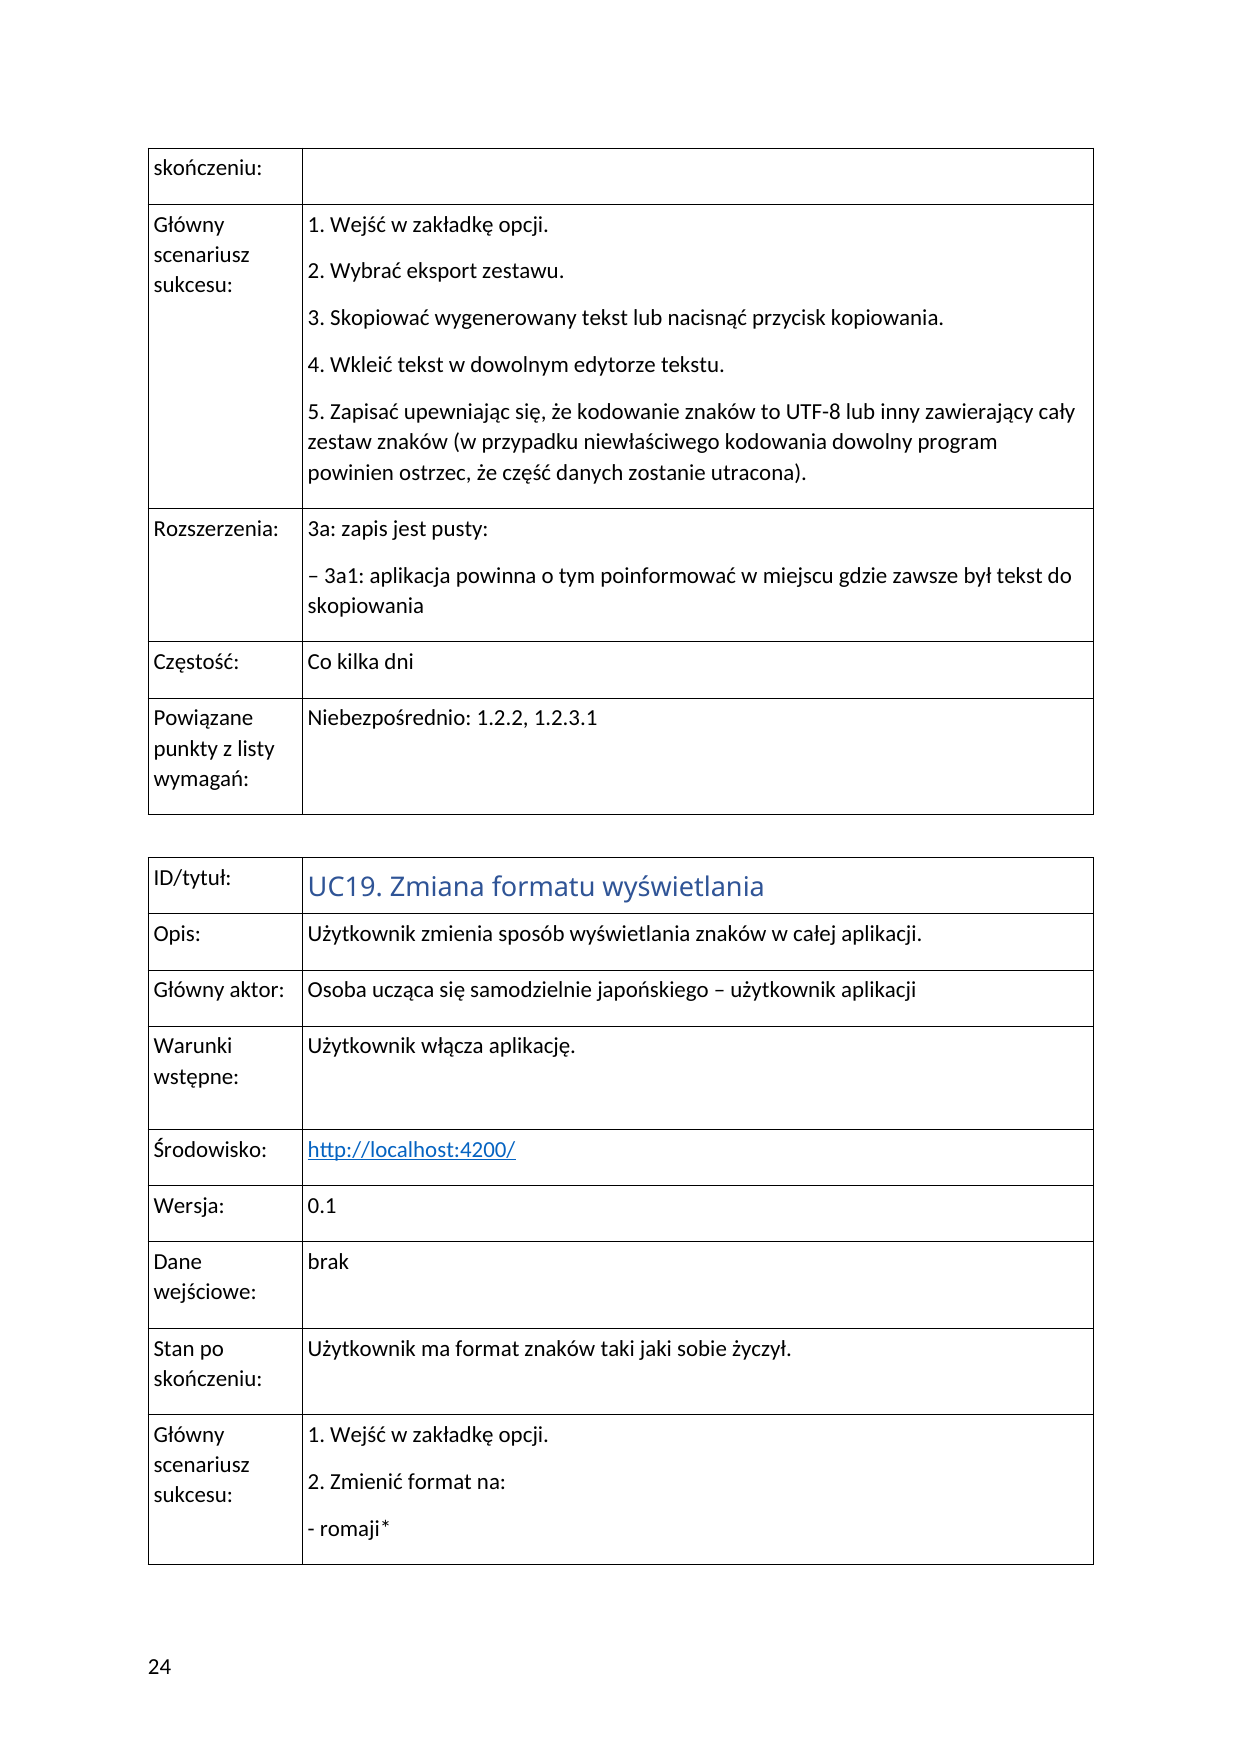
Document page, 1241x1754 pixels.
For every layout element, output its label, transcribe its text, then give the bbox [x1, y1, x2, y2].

table_cell Główny aktor: [149, 971, 302, 1026]
table_cell Główny scenariusz sukcesu: [149, 205, 302, 508]
table_cell Powiązane punkty z listy wymagań: [149, 699, 302, 814]
table_cell Główny scenariusz sukcesu: [149, 1415, 302, 1564]
table_header ID/tytuł: [149, 858, 302, 913]
table_cell Warunki wstępne: [149, 1027, 302, 1129]
table_cell Użytkownik włącza aplikację. [303, 1027, 1093, 1129]
table_cell Dane wejściowe: [149, 1242, 302, 1328]
table_cell 1. Wejść w zakładkę opcji. 2. Zmienić format na: - romaji* [303, 1415, 1093, 1564]
table_cell Co kilka dni [303, 642, 1093, 698]
table_cell 3a: zapis jest pusty: – 3a1: aplikacja powinna o tym poinformować w miejscu gdzie zawsze był tekst do skopiowania [303, 509, 1093, 641]
table_cell Środowisko: [149, 1130, 302, 1185]
table_cell Użytkownik zmienia sposób wyświetlania znaków w całej aplikacji. [303, 914, 1093, 969]
table_cell 1. Wejść w zakładkę opcji. 2. Wybrać eksport zestawu. 3. Skopiować wygenerowany tekst lub nacisnąć przycisk kopiowania. 4. Wkleić tekst w dowolnym edytorze tekstu. 5. Zapisać upewniając się, że kodowanie znaków to UTF-8 lub inny zawierający cały zestaw znaków (w przypadku niewłaściwego kodowania dowolny program powinien ostrzec, że część danych zostanie utracona). [303, 205, 1093, 508]
table_cell Osoba ucząca się samodzielnie japońskiego – użytkownik aplikacji [303, 971, 1093, 1026]
table_cell Stan po skończeniu: [149, 1329, 302, 1414]
table_cell brak [303, 1242, 1093, 1328]
table_cell Częstość: [149, 642, 302, 698]
table_header UC19. Zmiana formatu wyświetlania [303, 858, 1093, 913]
table_cell Niebezpośrednio: 1.2.2, 1.2.3.1 [303, 699, 1093, 814]
table_cell skończeniu: [149, 149, 302, 204]
table_cell Użytkownik ma format znaków taki jaki sobie życzył. [303, 1329, 1093, 1414]
table_cell Rozszerzenia: [149, 509, 302, 641]
table_cell Opis: [149, 914, 302, 969]
table_cell 0.1 [303, 1186, 1093, 1241]
table_cell http://localhost:4200/ [303, 1130, 1093, 1185]
table_cell Wersja: [149, 1186, 302, 1241]
table_cell [303, 149, 1093, 204]
